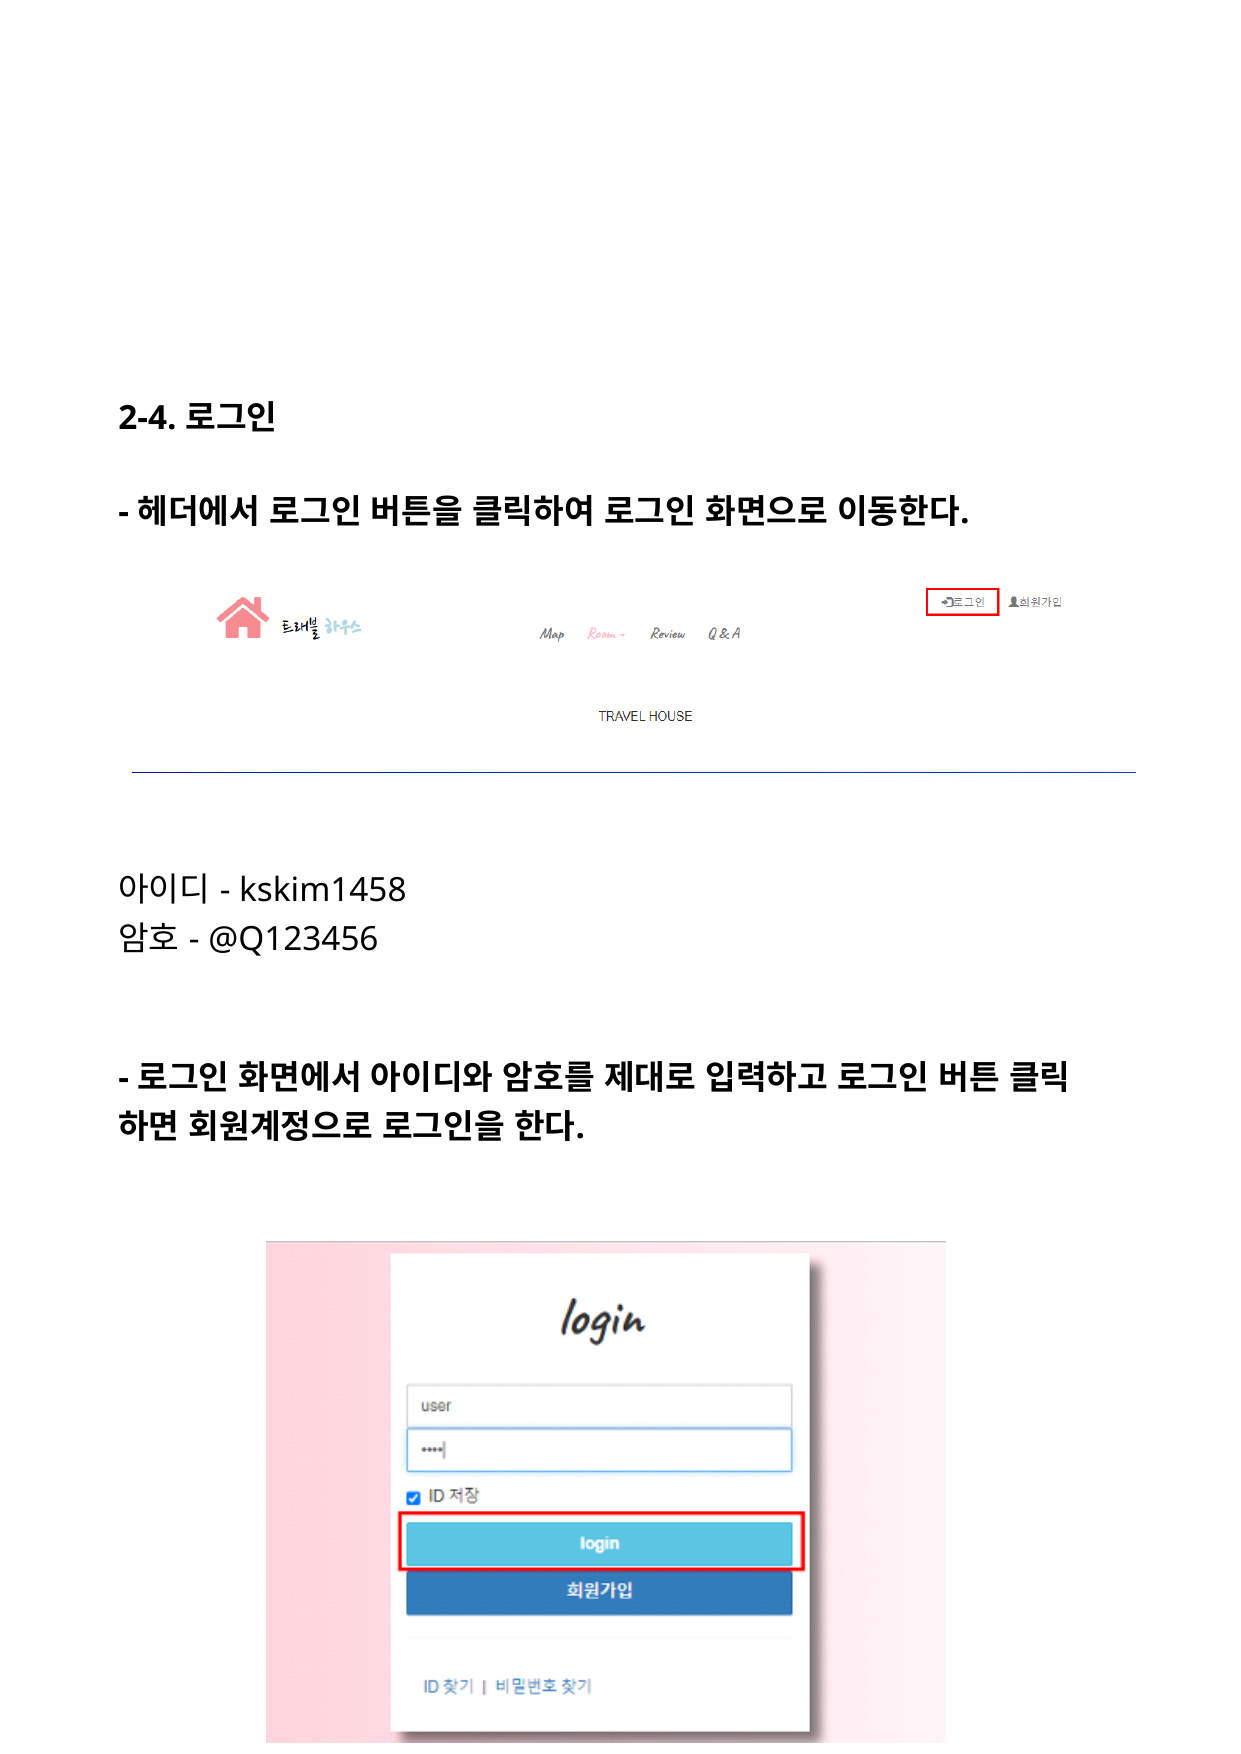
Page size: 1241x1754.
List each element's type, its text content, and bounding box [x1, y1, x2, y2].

text - 헤더에서 로그인 버튼을 클릭하여 로그인 화면으로 이동한다. [118, 484, 1122, 533]
text 2-4. 로그인 [118, 391, 1122, 439]
picture [266, 1241, 946, 1743]
text - 로그인 화면에서 아이디와 암호를 제대로 입력하고 로그인 버튼 클릭 하면 회원계정으로 로그인을 한다. [118, 1051, 1122, 1148]
picture [131, 586, 1136, 773]
text 암호 - @Q123456 [118, 912, 1122, 960]
text 아이디 - kskim1458 [118, 863, 1122, 912]
